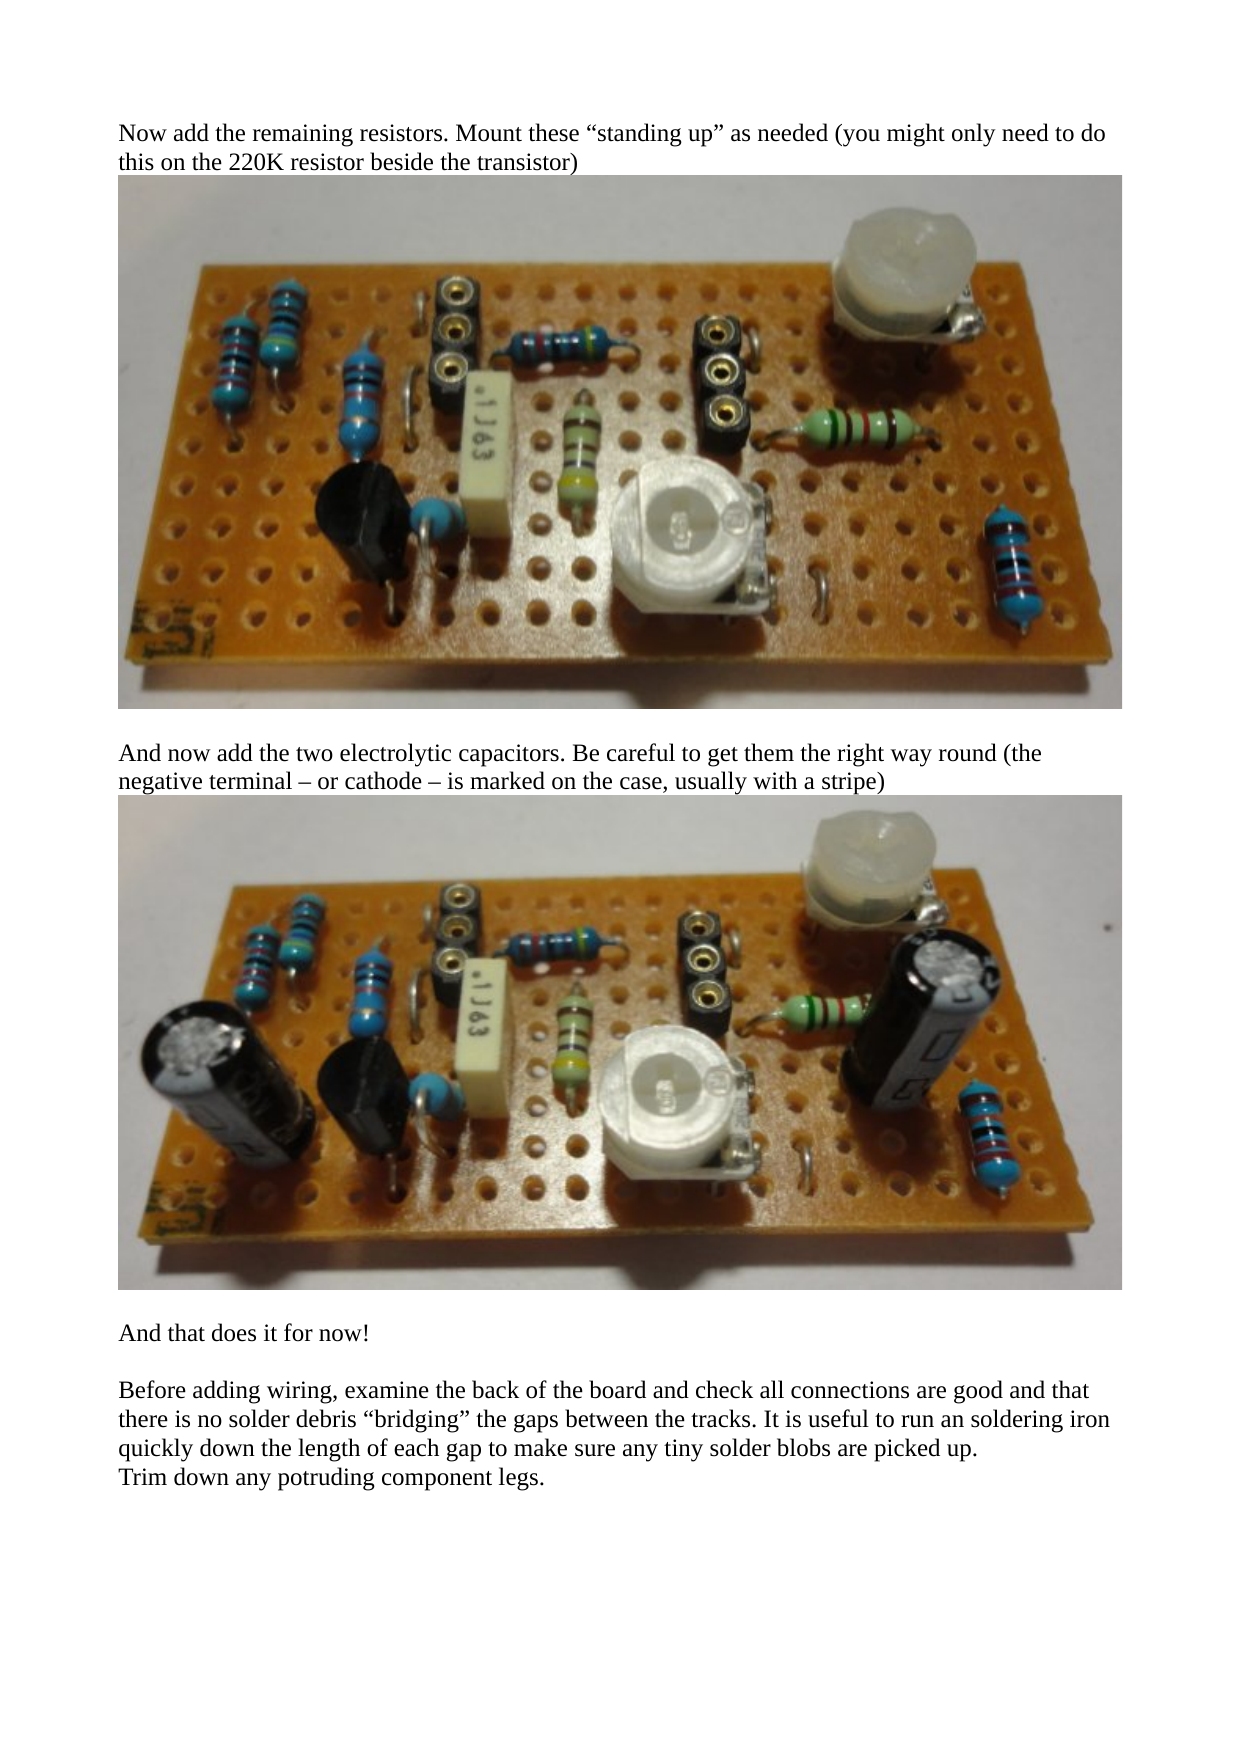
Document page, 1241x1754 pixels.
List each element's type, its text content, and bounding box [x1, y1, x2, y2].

text And that does it for now! [118, 1318, 1122, 1347]
text And now add the two electrolytic capacitors. Be careful to get them the right way round (the negative terminal – or cathode – is marked on the case, usually with a stripe) [118, 738, 1122, 795]
text Before adding wiring, examine the back of the board and check all connections are good and that there is no solder debris “bridging” the gaps between the tracks. It is useful to run an soldering iron quickly down the length of each gap to make sure any tiny solder blobs are picked up. [118, 1376, 1122, 1462]
picture [118, 175, 1123, 709]
text Now add the remaining resistors. Mount these “standing up” as needed (you might only need to do this on the 220K resistor beside the transistor) [118, 118, 1122, 175]
picture [118, 795, 1123, 1290]
text Trim down any potruding component legs. [118, 1462, 1122, 1491]
